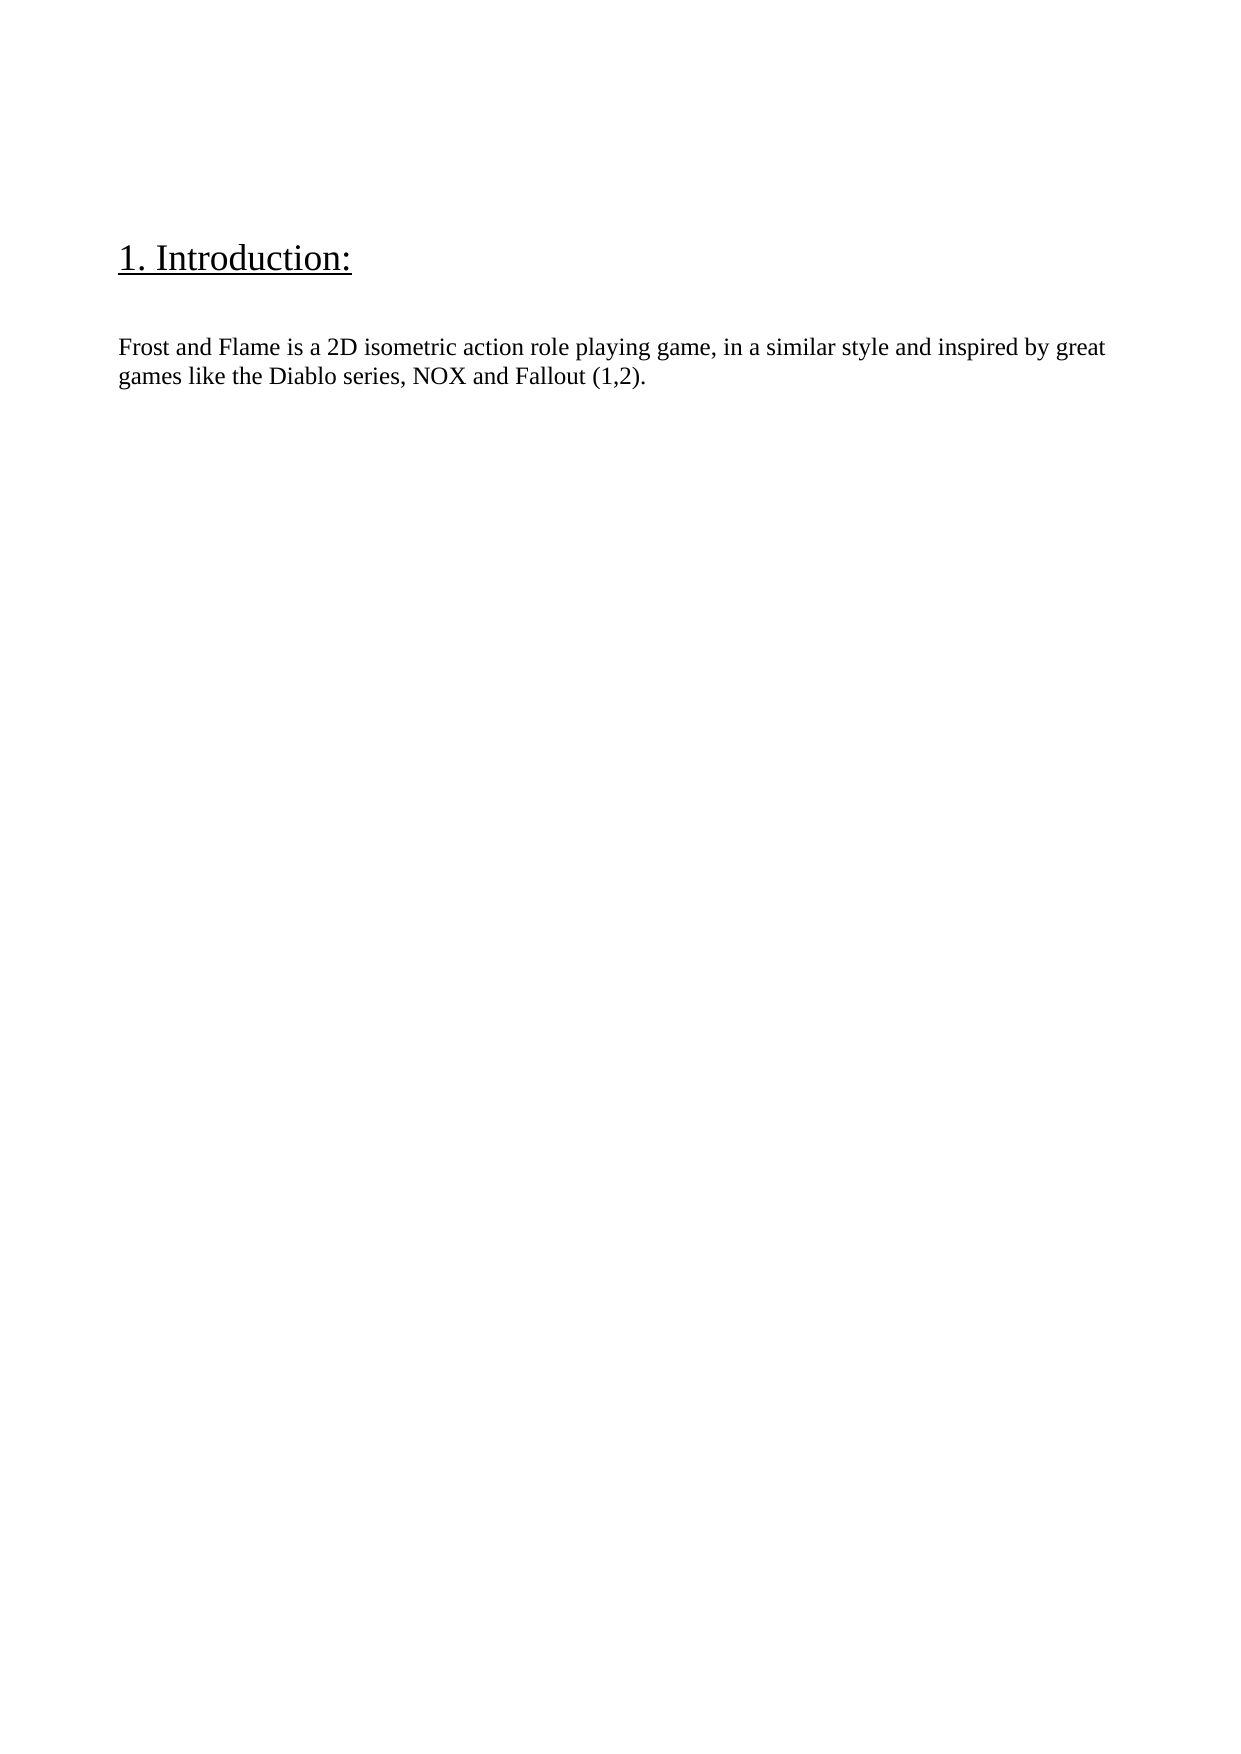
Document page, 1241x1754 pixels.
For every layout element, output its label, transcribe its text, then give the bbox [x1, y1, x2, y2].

text Frost and Flame is a 2D isometric action role playing game, in a similar style and inspired by great games like the Diablo series, NOX and Fallout (1,2). [118, 332, 1122, 390]
text 1. Introduction: [118, 235, 1122, 278]
